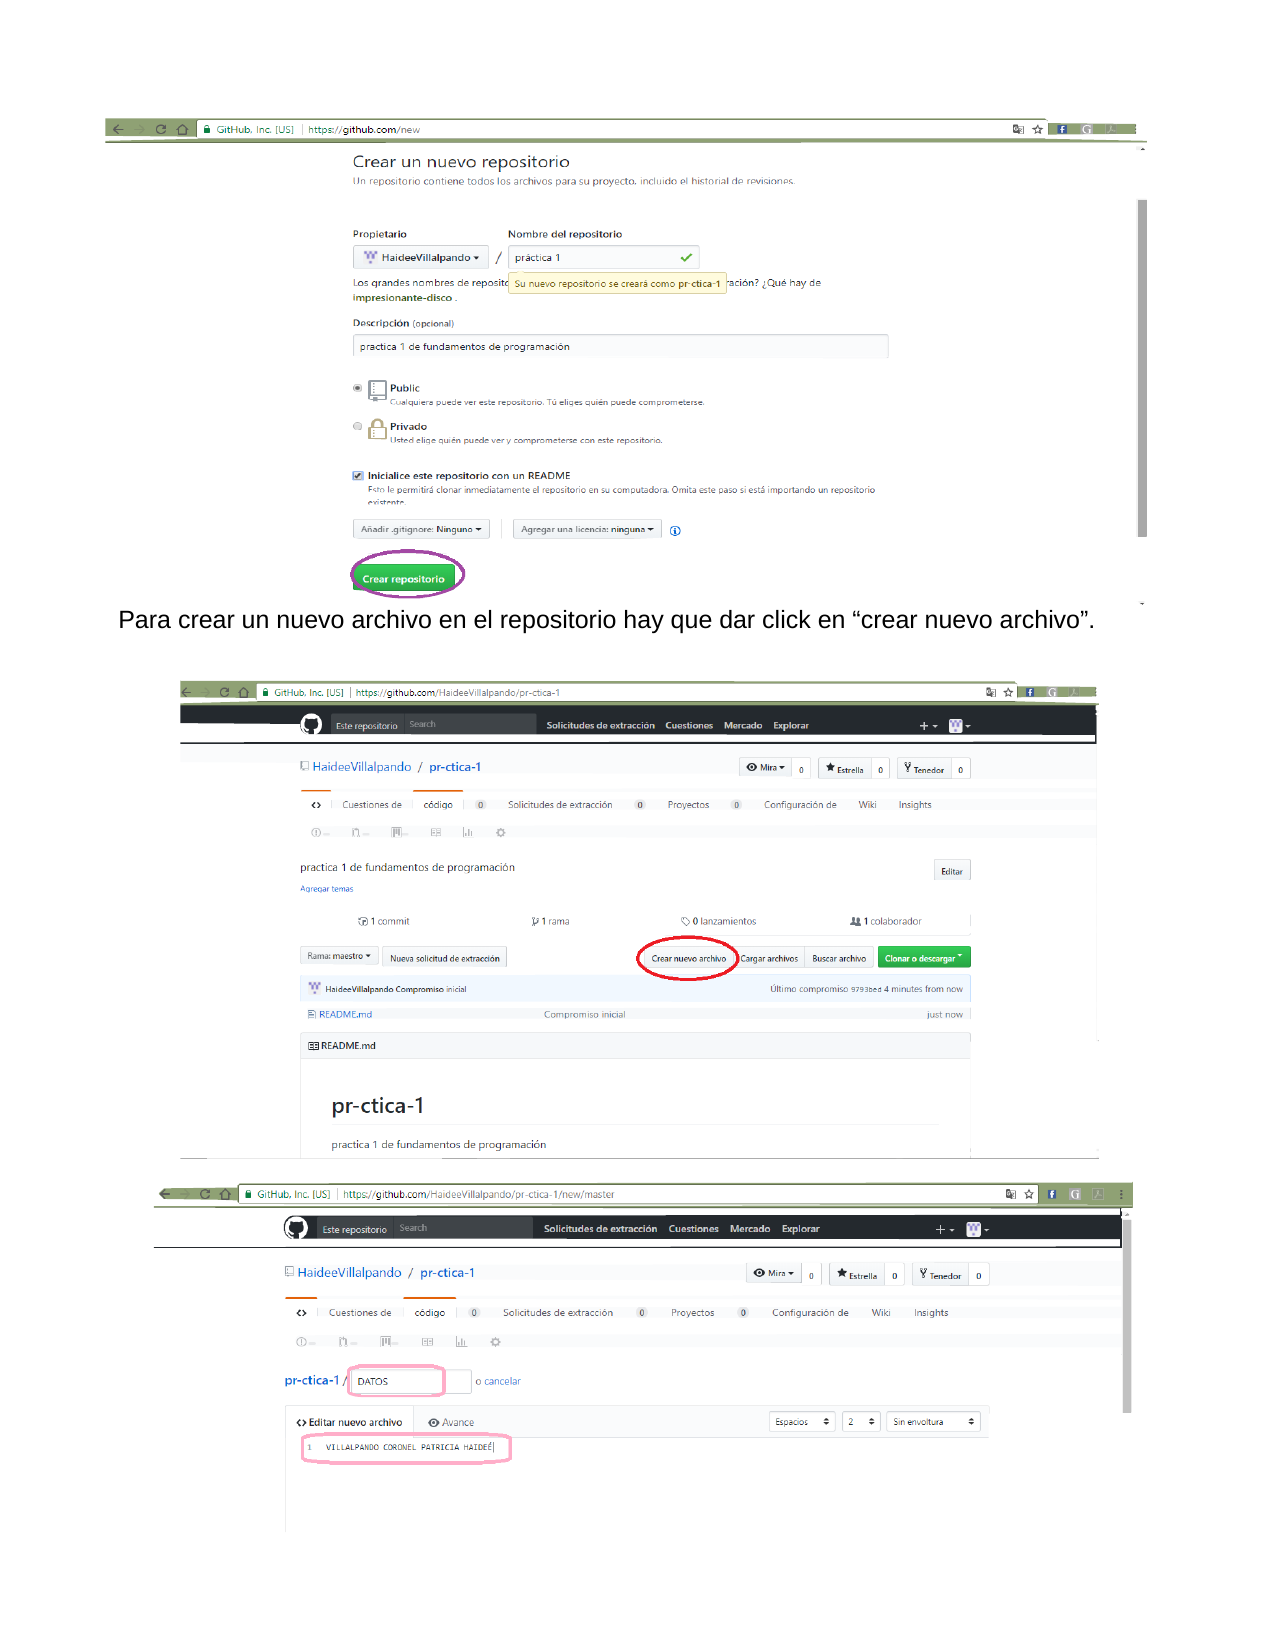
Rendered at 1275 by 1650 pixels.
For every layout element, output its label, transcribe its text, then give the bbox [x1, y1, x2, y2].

text Para crear un nuevo archivo en el repositorio hay que dar click en “crear nuevo archivo”. [118, 605, 1205, 634]
